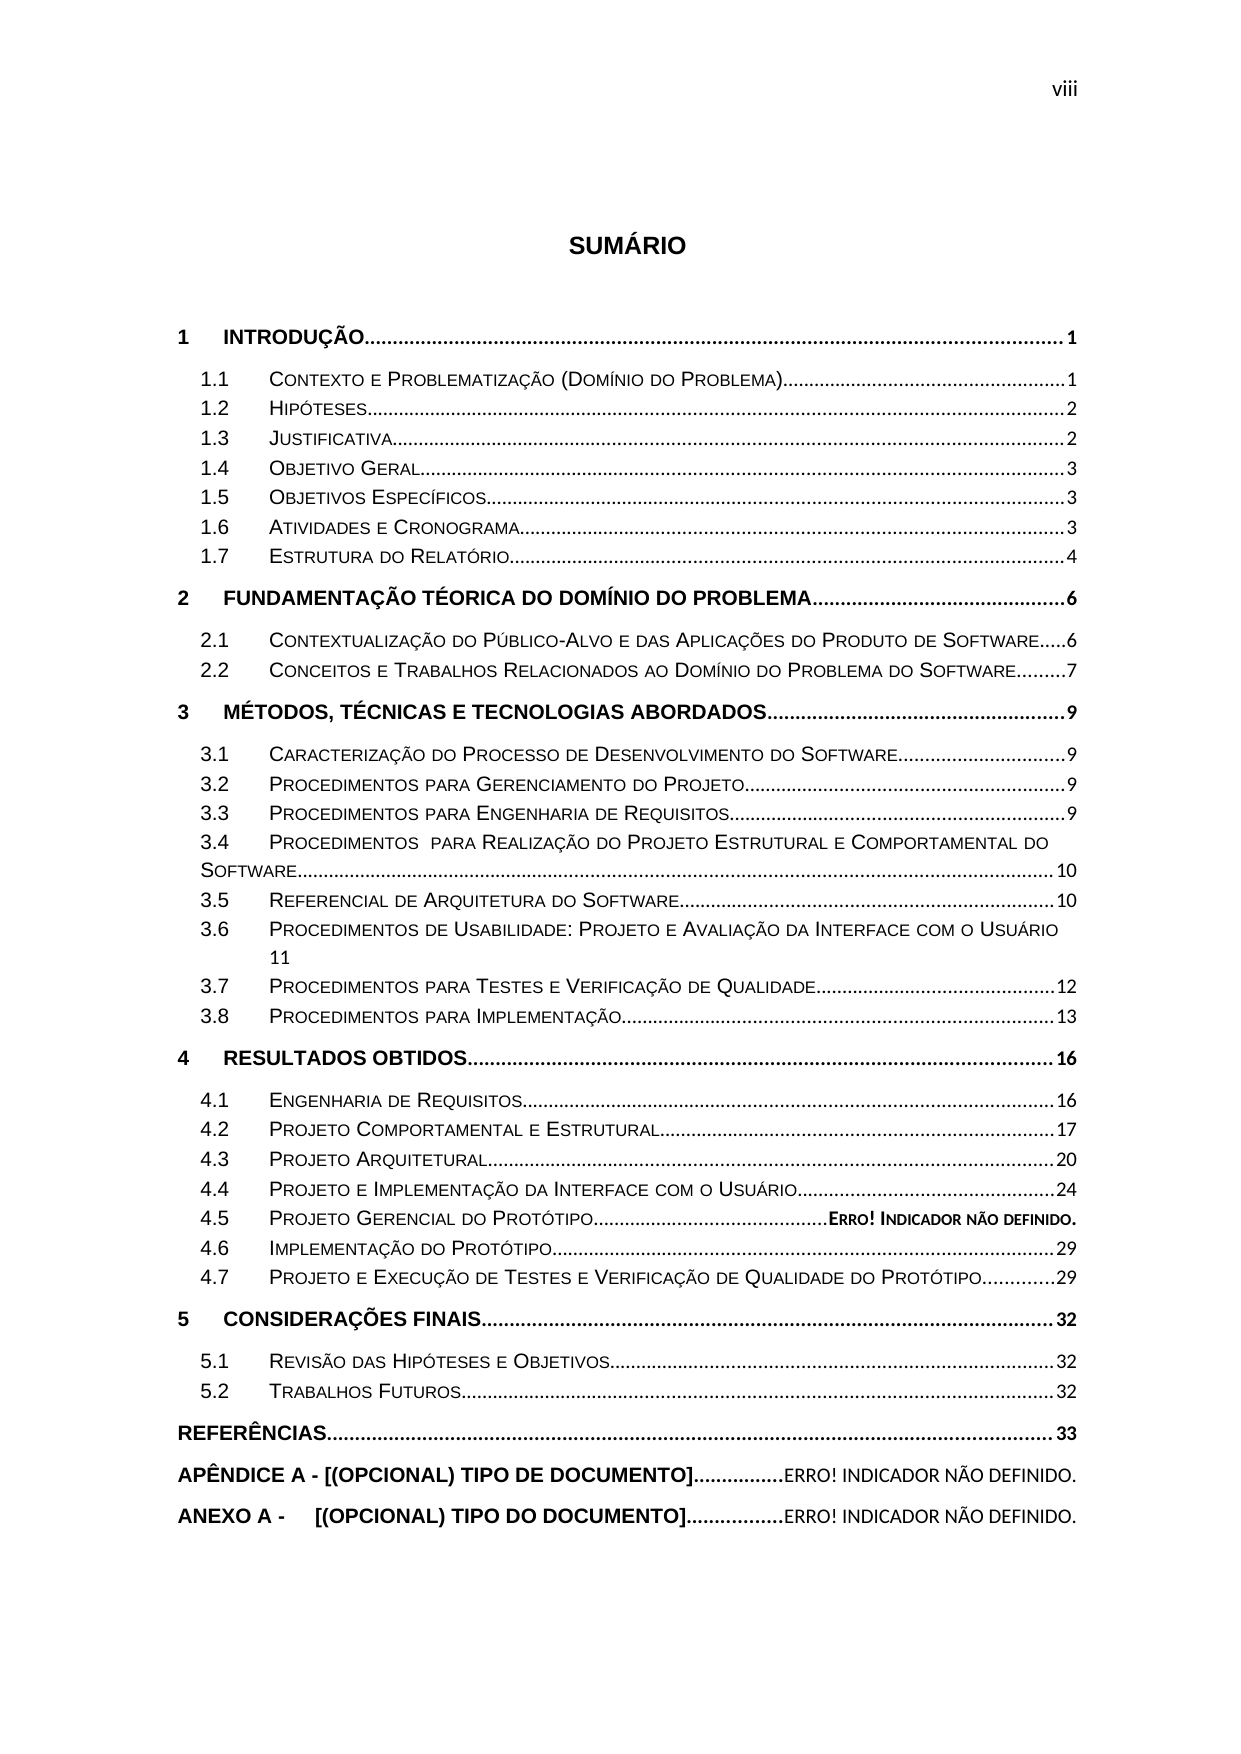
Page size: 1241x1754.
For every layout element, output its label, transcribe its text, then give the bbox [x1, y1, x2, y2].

text 1.1 Contexto e Problematização (Domínio do Problema) 1 [200, 366, 1078, 391]
text 3.3 Procedimentos para Engenharia de Requisitos 9 [200, 801, 1078, 826]
text 1.7 Estrutura do Relatório 4 [200, 543, 1078, 569]
text 4.1 Engenharia de Requisitos 16 [200, 1087, 1078, 1112]
text 4.2 Projeto Comportamental e Estrutural 17 [200, 1117, 1078, 1142]
text 3.8 Procedimentos para Implementação 13 [200, 1003, 1078, 1028]
text 3.5 Referencial de Arquitetura do Software 10 [200, 887, 1078, 912]
text 4.5 Projeto Gerencial do Protótipo Erro! Indicador não definido. [200, 1205, 1078, 1231]
text 1.6 Atividades e Cronograma 3 [200, 514, 1078, 539]
text SUMÁRIO [177, 231, 1078, 259]
text 4.4 Projeto e Implementação da Interface com o Usuário 24 [200, 1176, 1078, 1201]
text 1.2 Hipóteses 2 [200, 396, 1078, 421]
text 1.5 Objetivos Específicos 3 [200, 484, 1078, 510]
text 3.4 Procedimentos para Realização do Projeto Estrutural e Comportamental do Software 10 [200, 830, 1078, 883]
text REFERÊNCIAS 33 [177, 1420, 1078, 1446]
text 4 RESULTADOS OBTIDOS 16 [177, 1045, 1078, 1070]
text 2 FUNDAMENTAÇÃO TÉORICA DO DOMÍNIO DO PROBLEMA 6 [177, 586, 1078, 611]
text 1.4 Objetivo Geral 3 [200, 455, 1078, 480]
text 2.2 Conceitos e Trabalhos Relacionados ao Domínio do Problema do Software 7 [200, 657, 1078, 683]
text 1 INTRODUÇÃO 1 [177, 324, 1078, 349]
text 3.6 Procedimentos de Usabilidade: Projeto e Avaliação da Interface com o Usuário 11 [200, 916, 1078, 969]
text 1.3 Justificativa 2 [200, 425, 1078, 451]
text 5 CONSIDERAÇÕES FINAIS 32 [177, 1307, 1078, 1332]
text 5.1 Revisão das Hipóteses e Objetivos 32 [200, 1349, 1078, 1374]
text APÊNDICE A - [(OPCIONAL) Tipo de documento] Erro! Indicador não definido. [177, 1462, 1078, 1487]
text 4.3 Projeto Arquitetural 20 [200, 1146, 1078, 1172]
text 2.1 Contextualização do Público-Alvo e das Aplicações do Produto de Software 6 [200, 628, 1078, 653]
text ANEXO A - [(OPCIONAL) Tipo do documento] Erro! Indicador não definido. [177, 1504, 1078, 1529]
text 4.7 Projeto e Execução de Testes e Verificação de Qualidade do Protótipo 29 [200, 1264, 1078, 1290]
text 4.6 Implementação do Protótipo 29 [200, 1235, 1078, 1260]
text 3.1 Caracterização do Processo de Desenvolvimento do Software 9 [200, 741, 1078, 767]
text 5.2 Trabalhos Futuros 32 [200, 1378, 1078, 1404]
text 3.2 Procedimentos para Gerenciamento do Projeto 9 [200, 771, 1078, 796]
text 3 MÉTODOS, TÉCNICAS E TECNOLOGIAS ABORDADOS 9 [177, 699, 1078, 725]
text 3.7 Procedimentos para Testes e Verificação de Qualidade 12 [200, 973, 1078, 999]
